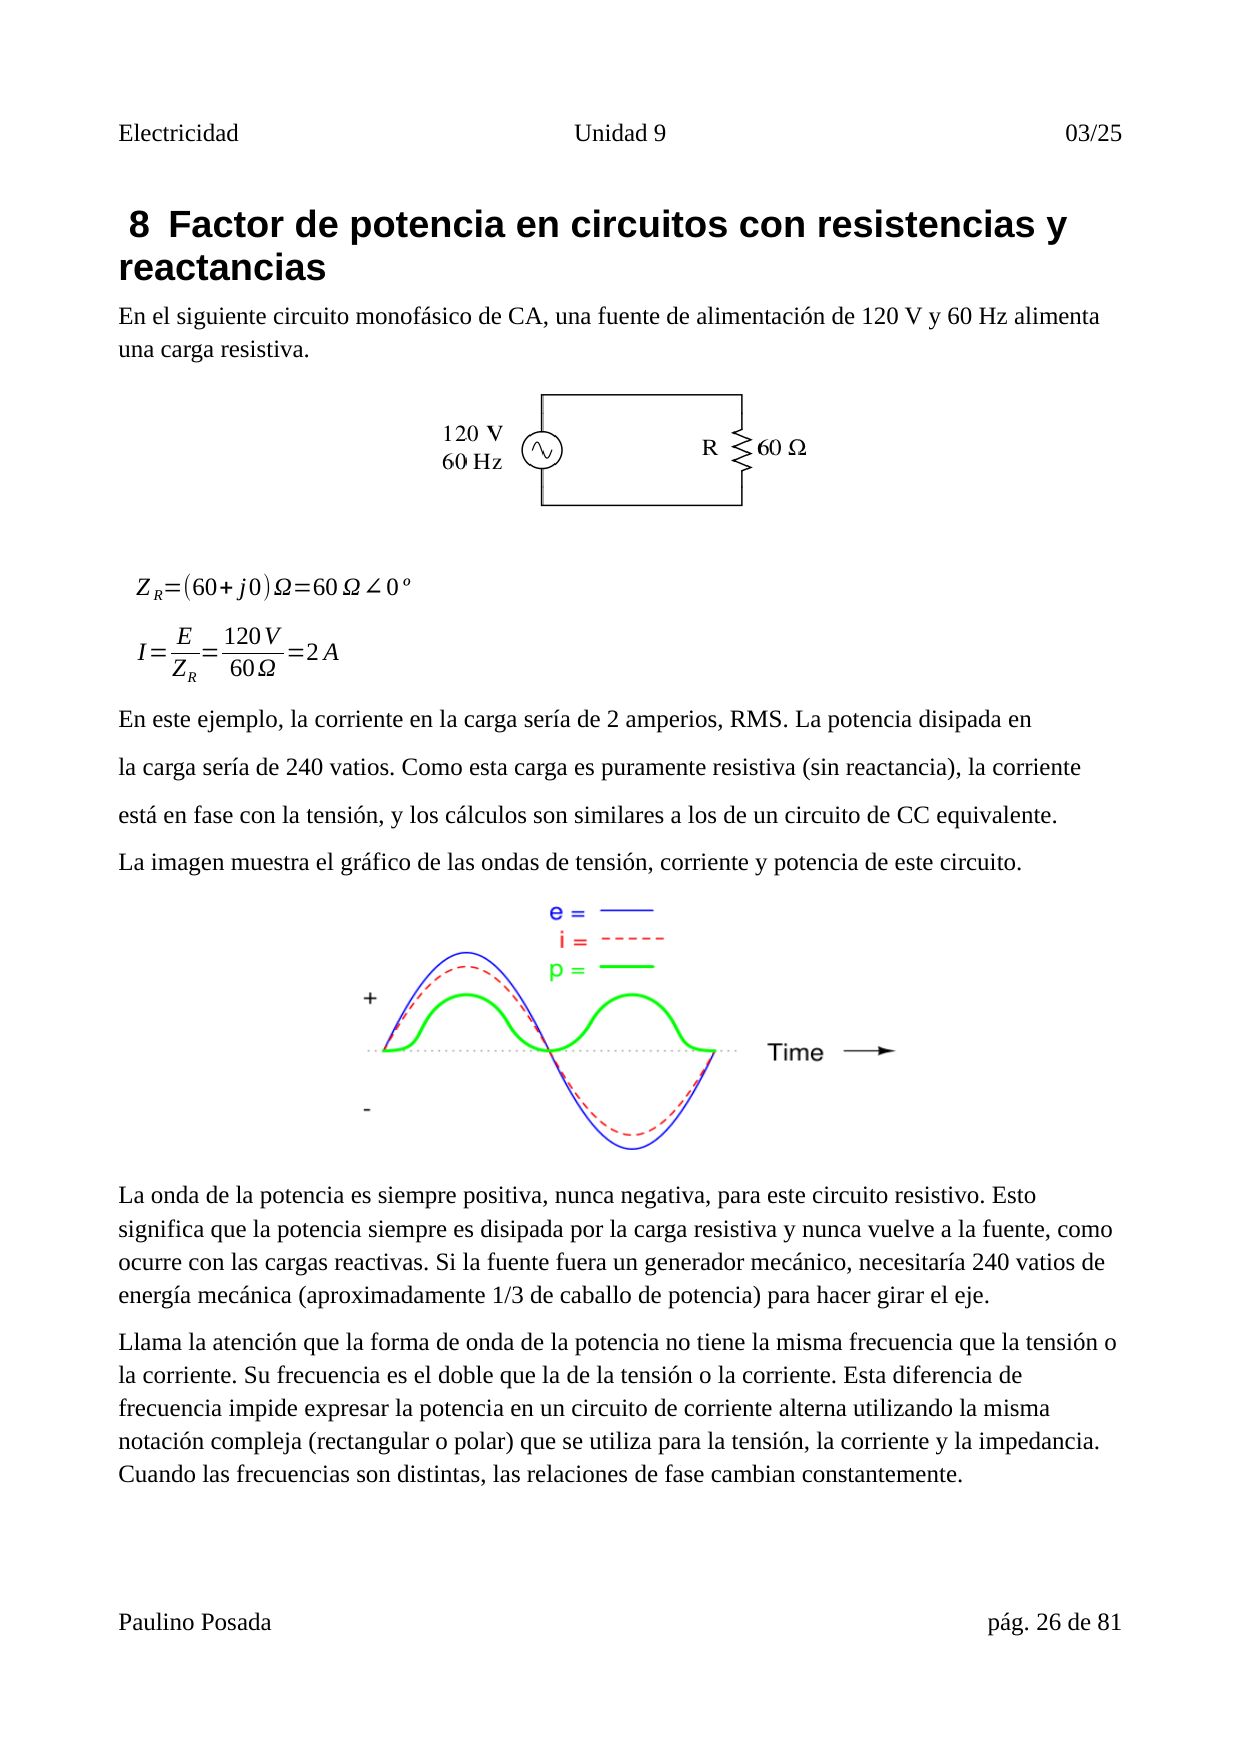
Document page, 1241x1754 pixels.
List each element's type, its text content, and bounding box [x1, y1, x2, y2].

subtitle Factor de potencia en circuitos con resistencias y reactancias [118, 201, 1122, 289]
text En el siguiente circuito monofásico de CA, una fuente de alimentación de 120 V y 60 Hz alimenta una carga resistiva. [118, 301, 1122, 363]
text En este ejemplo, la corriente en la carga sería de 2 amperios, RMS. La potencia disipada en [118, 704, 1122, 733]
text La imagen muestra el gráfico de las ondas de tensión, corriente y potencia de este circuito. [118, 847, 1122, 876]
picture [338, 895, 902, 1159]
picture [428, 381, 812, 518]
text está en fase con la tensión, y los cálculos son similares a los de un circuito de CC equivalente. [118, 800, 1122, 828]
text Llama la atención que la forma de onda de la potencia no tiene la misma frecuencia que la tensión o la corriente. Su frecuencia es el doble que la de la tensión o la corriente. Esta diferencia de frecuencia impide expresar la potencia en un circuito de corriente alterna utilizando la misma notación compleja (rectangular o polar) que se utiliza para la tensión, la corriente y la impedancia. Cuando las frecuencias son distintas, las relaciones de fase cambian constantemente. [118, 1327, 1122, 1488]
text La onda de la potencia es siempre positiva, nunca negativa, para este circuito resistivo. Esto significa que la potencia siempre es disipada por la carga resistiva y nunca vuelve a la fuente, como ocurre con las cargas reactivas. Si la fuente fuera un generador mecánico, necesitaría 240 vatios de energía mecánica (aproximadamente 1/3 de caballo de potencia) para hacer girar el eje. [118, 1181, 1122, 1308]
text la carga sería de 240 vatios. Como esta carga es puramente resistiva (sin reactancia), la corriente [118, 752, 1122, 781]
